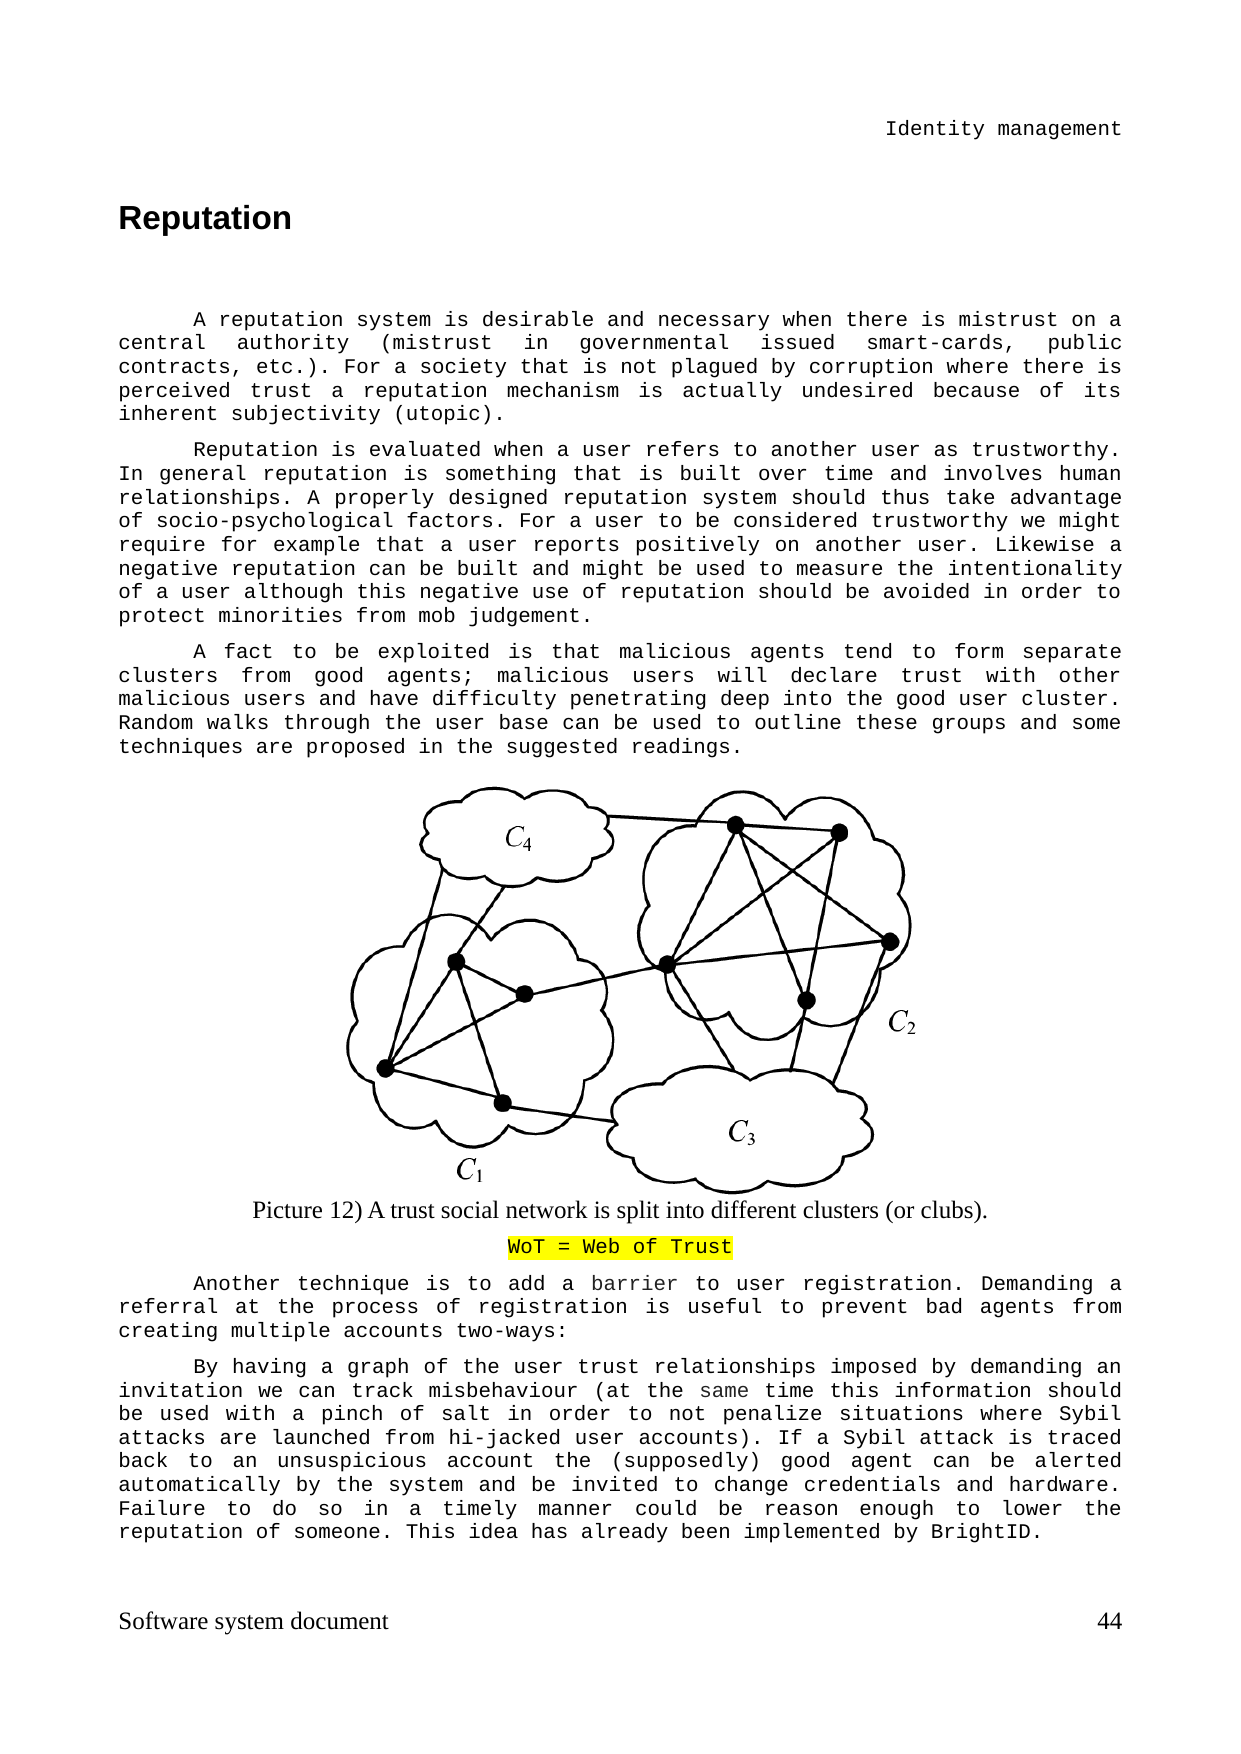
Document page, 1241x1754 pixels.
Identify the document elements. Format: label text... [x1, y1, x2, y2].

text Picture 12) A trust social network is split into different clusters (or clubs). [118, 772, 1122, 1224]
text Reputation is evaluated when a user refers to another user as trustworthy. In general reputation is something that is built over time and involves human relationships. A properly designed reputation system should thus take advantage of socio-psychological factors. For a user to be considered trustworthy we might require for example that a user reports positively on another user. Likewise a negative reputation can be built and might be used to measure the intentionality of a user although this negative use of reputation should be avoided in order to protect minorities from mob judgement. [118, 439, 1122, 628]
text WoT = Web of Trust [118, 1236, 1122, 1260]
text A reputation system is desirable and necessary when there is mistrust on a central authority (mistrust in governmental issued smart-cards, public contracts, etc.). For a society that is not plagued by corruption where there is perceived trust a reputation mechanism is actually undesired because of its inherent subjectivity (utopic). [118, 309, 1122, 427]
subtitle Reputation [118, 198, 1122, 236]
text By having a graph of the user trust relationships imposed by demanding an invitation we can track misbehaviour (at the same time this information should be used with a pinch of salt in order to not penalize situations where Sybil attacks are launched from hi-jacked user accounts). If a Sybil attack is traced back to an unsuspicious account the (supposedly) good agent can be alerted automatically by the system and be invited to change credentials and hardware. Failure to do so in a timely manner could be reason enough to lower the reputation of someone. This idea has already been implemented by BrightID. [118, 1356, 1122, 1545]
text Another technique is to add a barrier to user registration. Demanding a referral at the process of registration is useful to prevent bad agents from creating multiple accounts two-ways: [118, 1272, 1122, 1343]
text A fact to be exploited is that malicious agents tend to form separate clusters from good agents; malicious users will declare trust with other malicious users and have difficulty penetrating deep into the good user cluster. Random walks through the user base can be used to outline these groups and some techniques are proposed in the suggested readings. [118, 641, 1122, 759]
